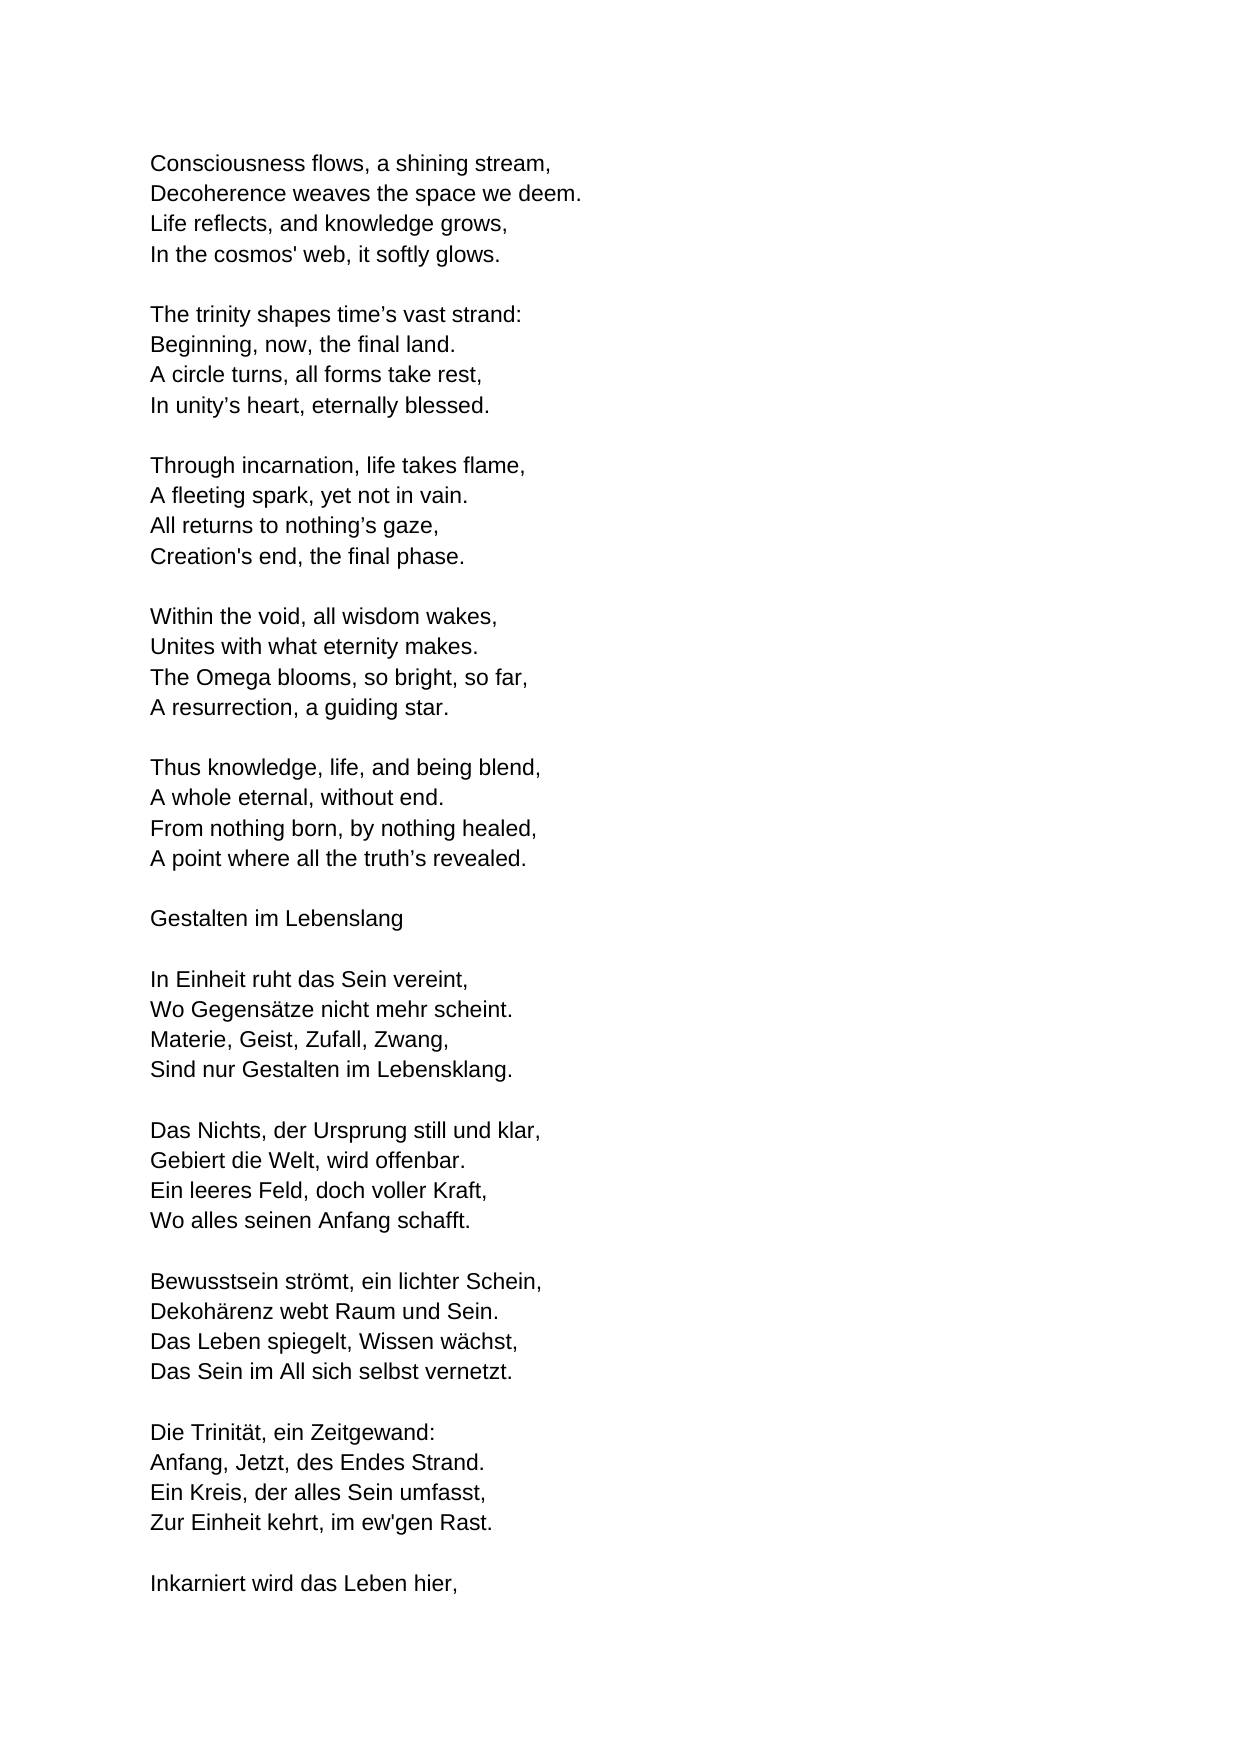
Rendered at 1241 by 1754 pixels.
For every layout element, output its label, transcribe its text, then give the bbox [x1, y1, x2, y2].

text Gebiert die Welt, wird offenbar. [150, 1147, 1090, 1173]
text Dekohärenz webt Raum und Sein. [150, 1298, 1090, 1324]
text Inkarniert wird das Leben hier, [150, 1570, 1090, 1596]
text In the cosmos' web, it softly glows. [150, 241, 1090, 267]
text Ein Kreis, der alles Sein umfasst, [150, 1479, 1090, 1506]
text Decoherence weaves the space we deem. [150, 180, 1090, 207]
text Consciousness flows, a shining stream, [150, 150, 1090, 176]
text The Omega blooms, so bright, so far, [150, 663, 1090, 690]
text Beginning, now, the final land. [150, 331, 1090, 358]
text A circle turns, all forms take rest, [150, 361, 1090, 388]
text A fleeting spark, yet not in vain. [150, 482, 1090, 509]
text Wo alles seinen Anfang schafft. [150, 1207, 1090, 1234]
text Das Leben spiegelt, Wissen wächst, [150, 1328, 1090, 1354]
text A point where all the truth’s revealed. [150, 845, 1090, 871]
text A resurrection, a guiding star. [150, 694, 1090, 720]
text Life reflects, and knowledge grows, [150, 210, 1090, 237]
text In unity’s heart, eternally blessed. [150, 392, 1090, 418]
text In Einheit ruht das Sein vereint, [150, 966, 1090, 992]
text Wo Gegensätze nicht mehr scheint. [150, 996, 1090, 1022]
text Creation's end, the final phase. [150, 543, 1090, 569]
text Gestalten im Lebenslang [150, 905, 1090, 932]
text Materie, Geist, Zufall, Zwang, [150, 1026, 1090, 1052]
text Unites with what eternity makes. [150, 633, 1090, 660]
text Zur Einheit kehrt, im ew'gen Rast. [150, 1509, 1090, 1536]
text Bewusstsein strömt, ein lichter Schein, [150, 1268, 1090, 1294]
text Die Trinität, ein Zeitgewand: [150, 1419, 1090, 1445]
text Through incarnation, life takes flame, [150, 452, 1090, 478]
text Within the void, all wisdom wakes, [150, 603, 1090, 629]
text The trinity shapes time’s vast strand: [150, 301, 1090, 327]
text Das Sein im All sich selbst vernetzt. [150, 1358, 1090, 1385]
text Das Nichts, der Ursprung still und klar, [150, 1117, 1090, 1143]
text From nothing born, by nothing healed, [150, 814, 1090, 841]
text Sind nur Gestalten im Lebensklang. [150, 1056, 1090, 1083]
text Anfang, Jetzt, des Endes Strand. [150, 1449, 1090, 1475]
text A whole eternal, without end. [150, 784, 1090, 811]
text All returns to nothing’s gaze, [150, 512, 1090, 539]
text Thus knowledge, life, and being blend, [150, 754, 1090, 781]
text Ein leeres Feld, doch voller Kraft, [150, 1177, 1090, 1203]
